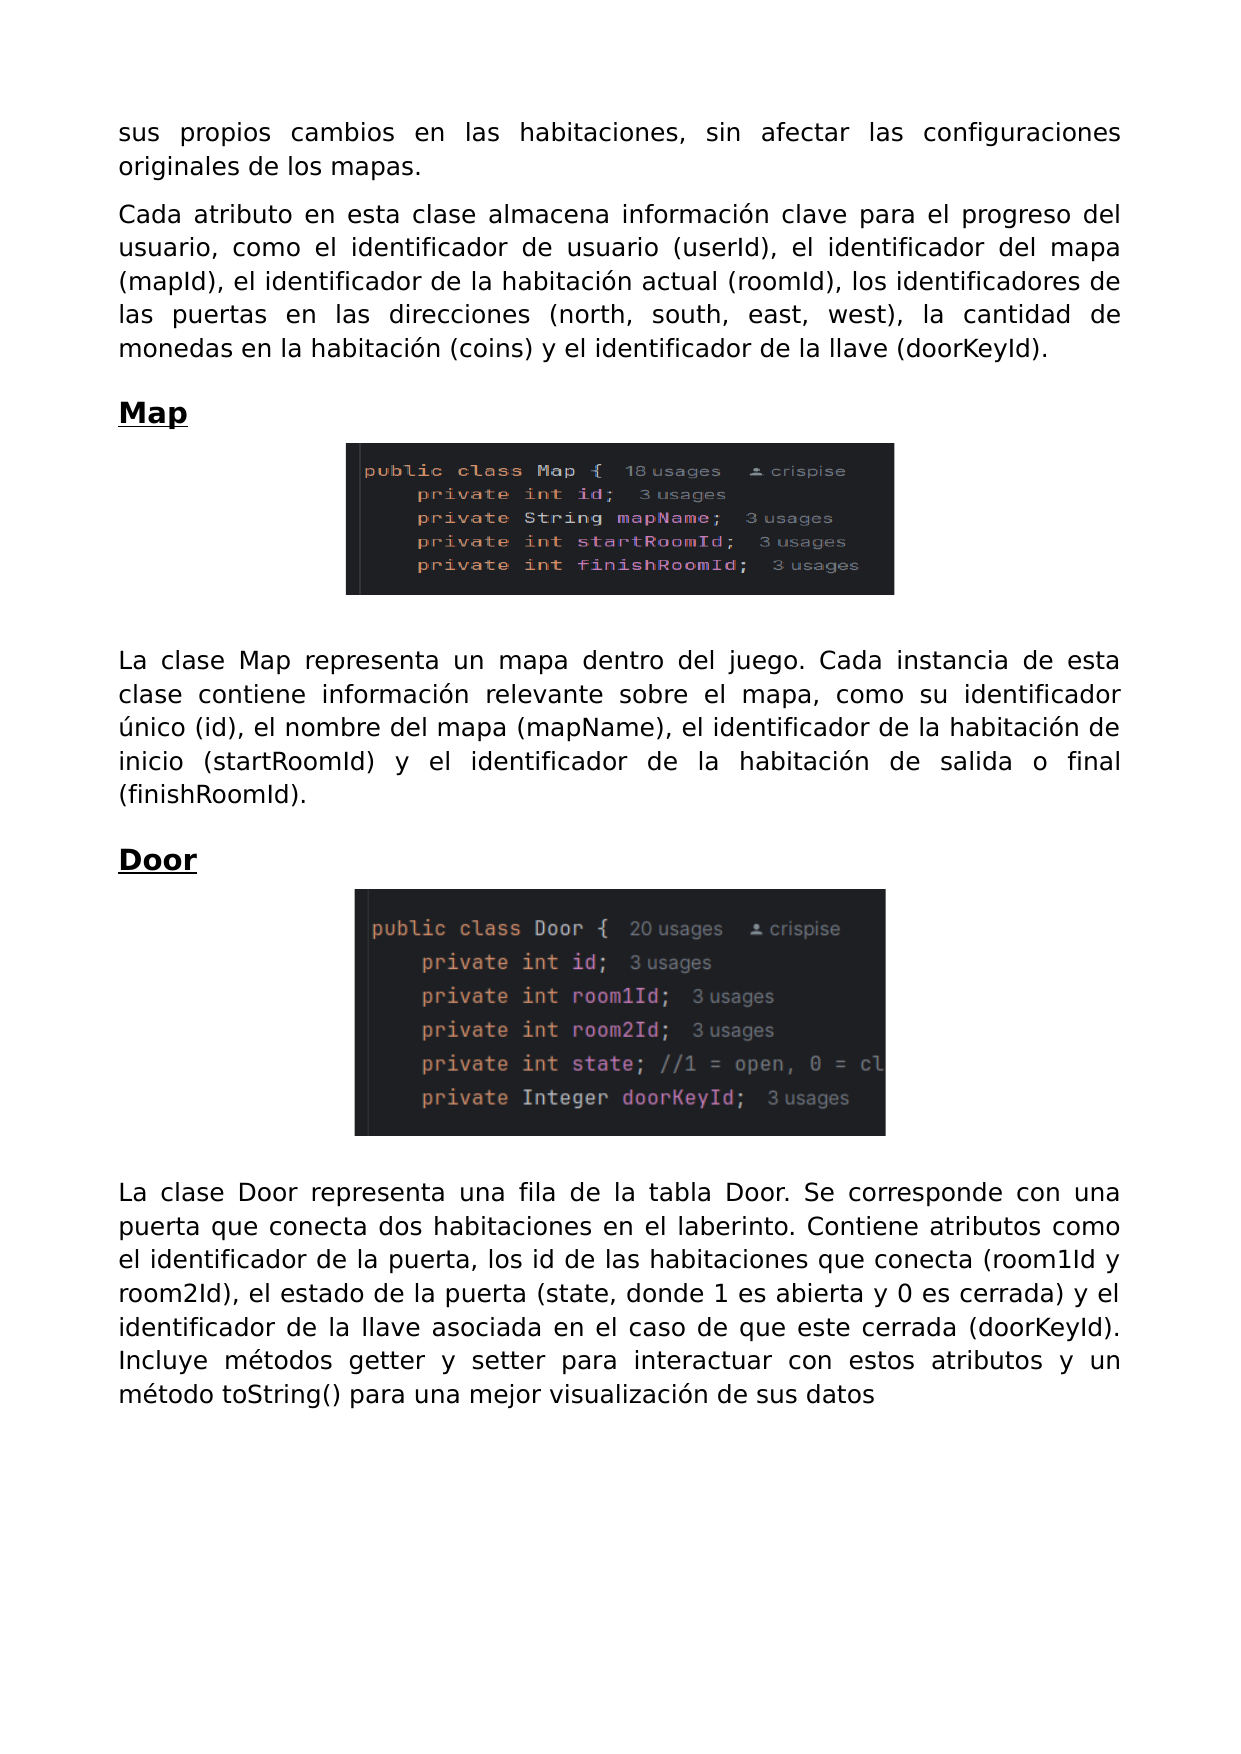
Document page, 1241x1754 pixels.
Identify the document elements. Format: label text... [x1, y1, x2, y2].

picture [354, 889, 886, 1136]
subtitle Door [118, 843, 1122, 877]
text sus propios cambios en las habitaciones, sin afectar las configuraciones originales de los mapas. [118, 118, 1122, 181]
subtitle Map [118, 397, 1122, 431]
text Cada atributo en esta clase almacena información clave para el progreso del usuario, como el identificador de usuario (userId), el identificador del mapa (mapId), el identificador de la habitación actual (roomId), los identificadores de las puertas en las direcciones (north, south, east, west), la cantidad de monedas en la habitación (coins) y el identificador de la llave (doorKeyId). [118, 200, 1122, 363]
text La clase Map representa un mapa dentro del juego. Cada instancia de esta clase contiene información relevante sobre el mapa, como su identificador único (id), el nombre del mapa (mapName), el identificador de la habitación de inicio (startRoomId) y el identificador de la habitación de salida o final (finishRoomId). [118, 646, 1122, 810]
picture [345, 443, 895, 595]
text La clase Door representa una fila de la tabla Door. Se corresponde con una puerta que conecta dos habitaciones en el laberinto. Contiene atributos como el identificador de la puerta, los id de las habitaciones que conecta (room1Id y room2Id), el estado de la puerta (state, donde 1 es abierta y 0 es cerrada) y el identificador de la llave asociada en el caso de que este cerrada (doorKeyId). Incluye métodos getter y setter para interactuar con estos atributos y un método toString() para una mejor visualización de sus datos [118, 1178, 1122, 1409]
